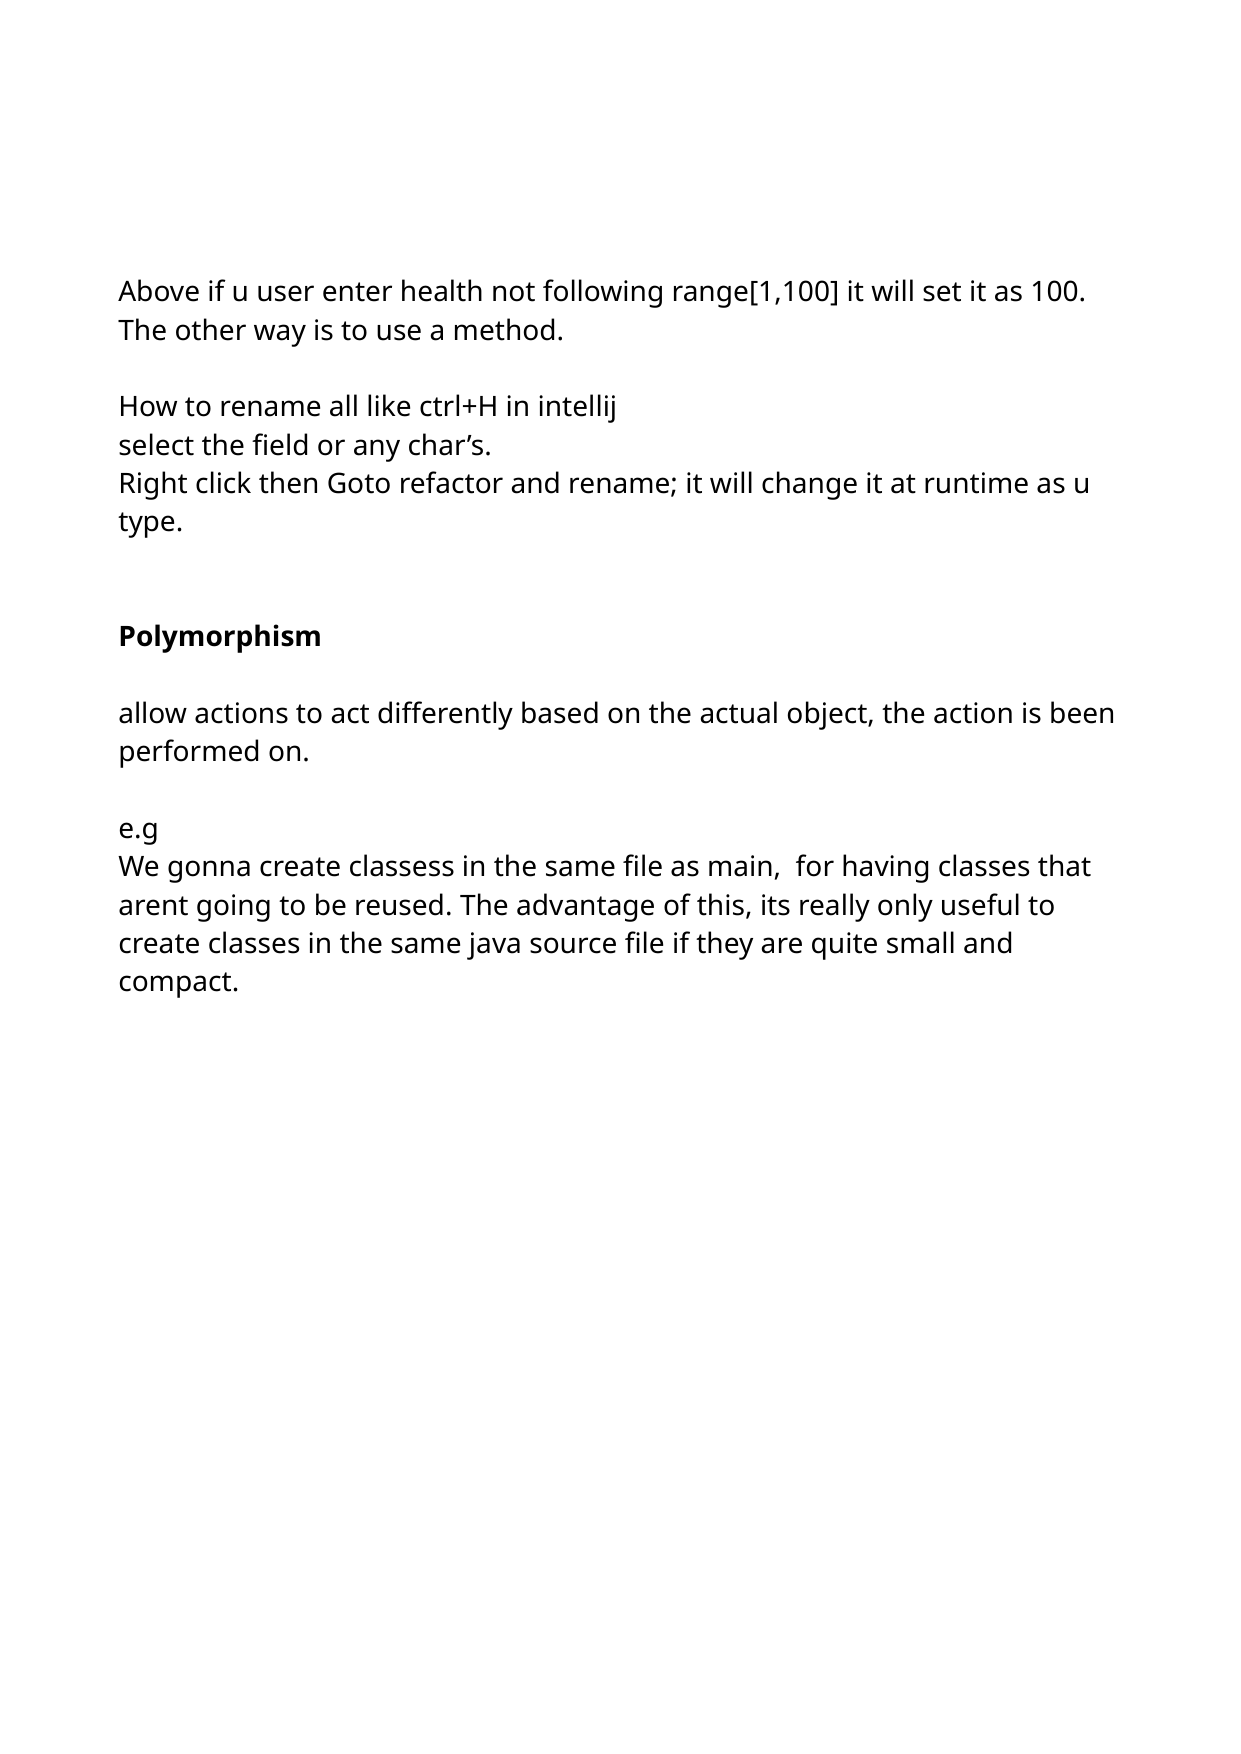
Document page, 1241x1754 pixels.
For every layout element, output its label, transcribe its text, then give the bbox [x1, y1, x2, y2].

text allow actions to act differently based on the actual object, the action is been performed on. [118, 693, 1122, 770]
text Right click then Goto refactor and rename; it will change it at runtime as u type. [118, 463, 1122, 540]
text The other way is to use a method. [118, 310, 1122, 348]
text e.g [118, 808, 1122, 846]
text Polymorphism [118, 616, 1122, 655]
text select the field or any char’s. [118, 425, 1122, 463]
text We gonna create classess in the same file as main, for having classes that arent going to be reused. The advantage of this, its really only useful to create classes in the same java source file if they are quite small and compact. [118, 846, 1122, 1000]
text Above if u user enter health not following range[1,100] it will set it as 100. [118, 271, 1122, 310]
text How to rename all like ctrl+H in intellij [118, 386, 1122, 425]
